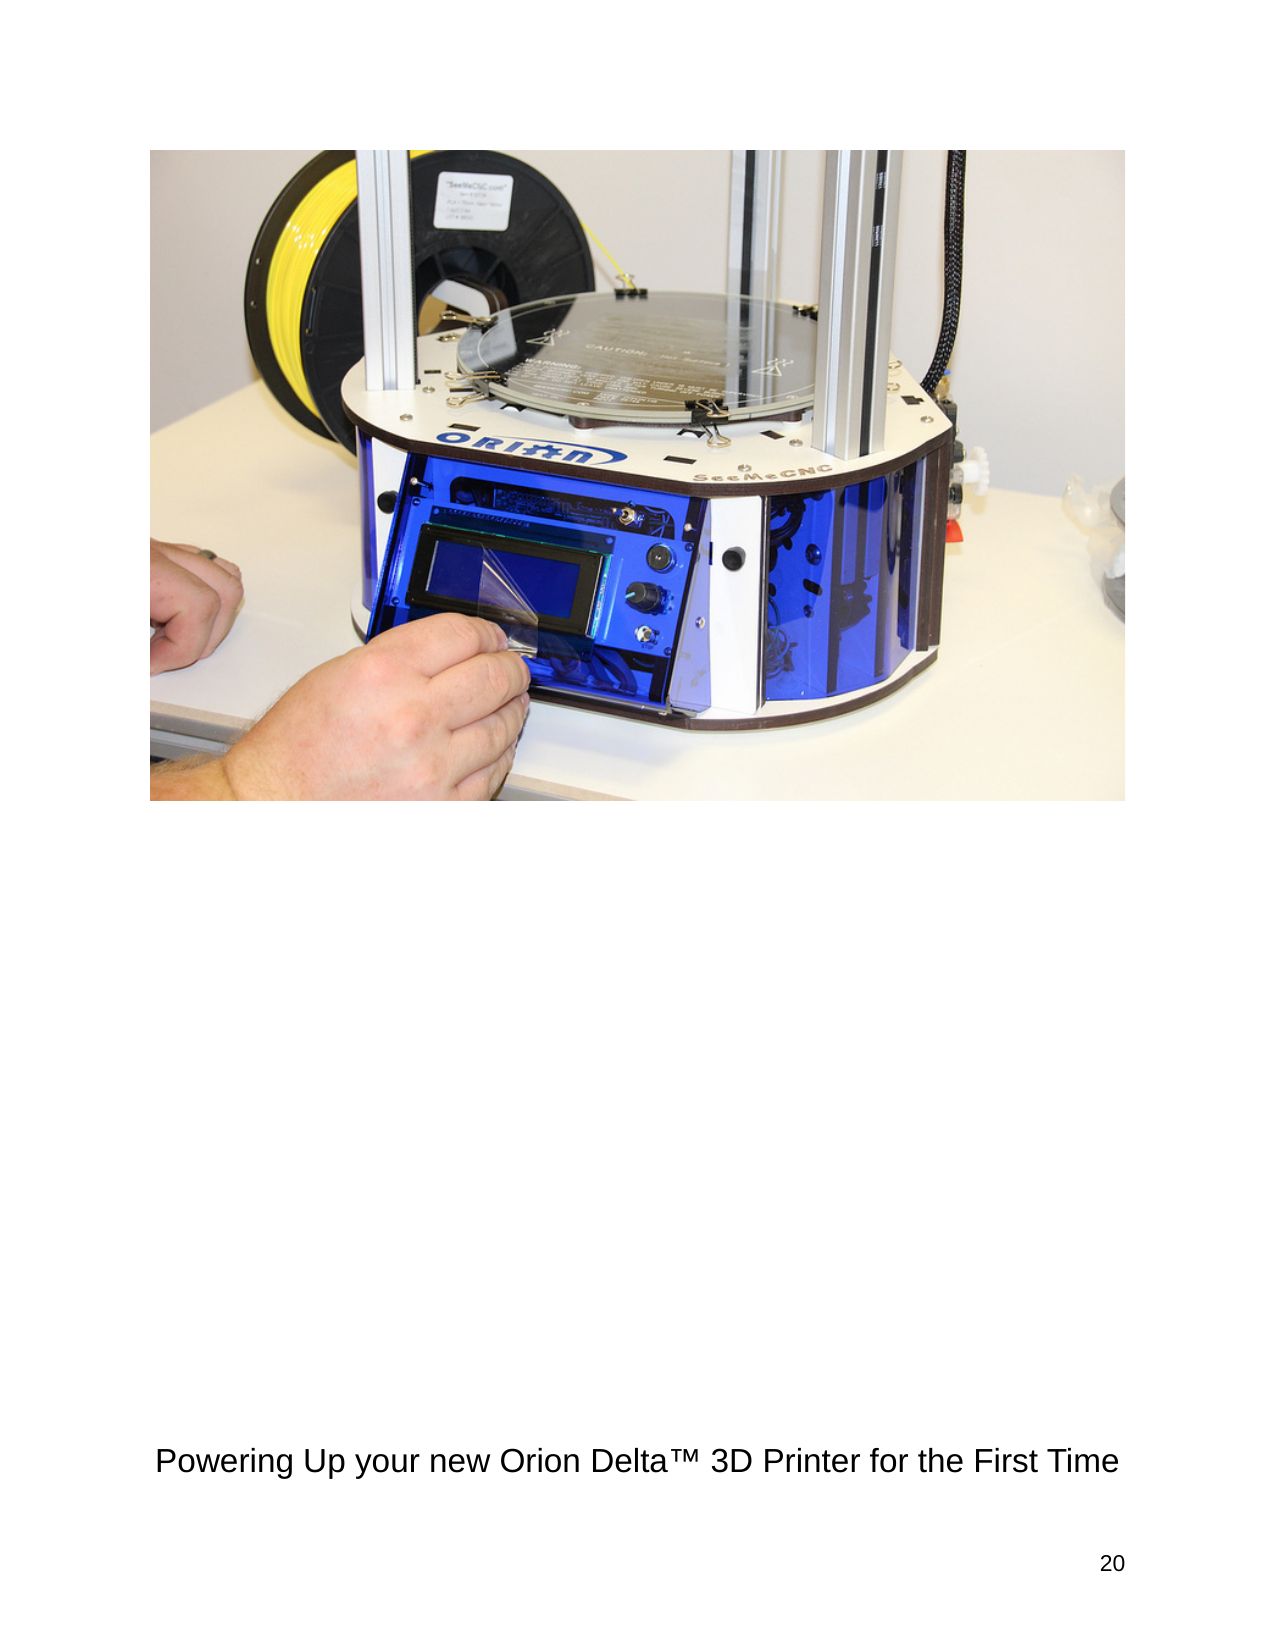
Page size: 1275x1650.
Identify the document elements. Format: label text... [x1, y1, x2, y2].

subtitle Powering Up your new Orion Delta™ 3D Printer for the First Time [150, 1442, 1125, 1479]
picture [150, 150, 1125, 801]
